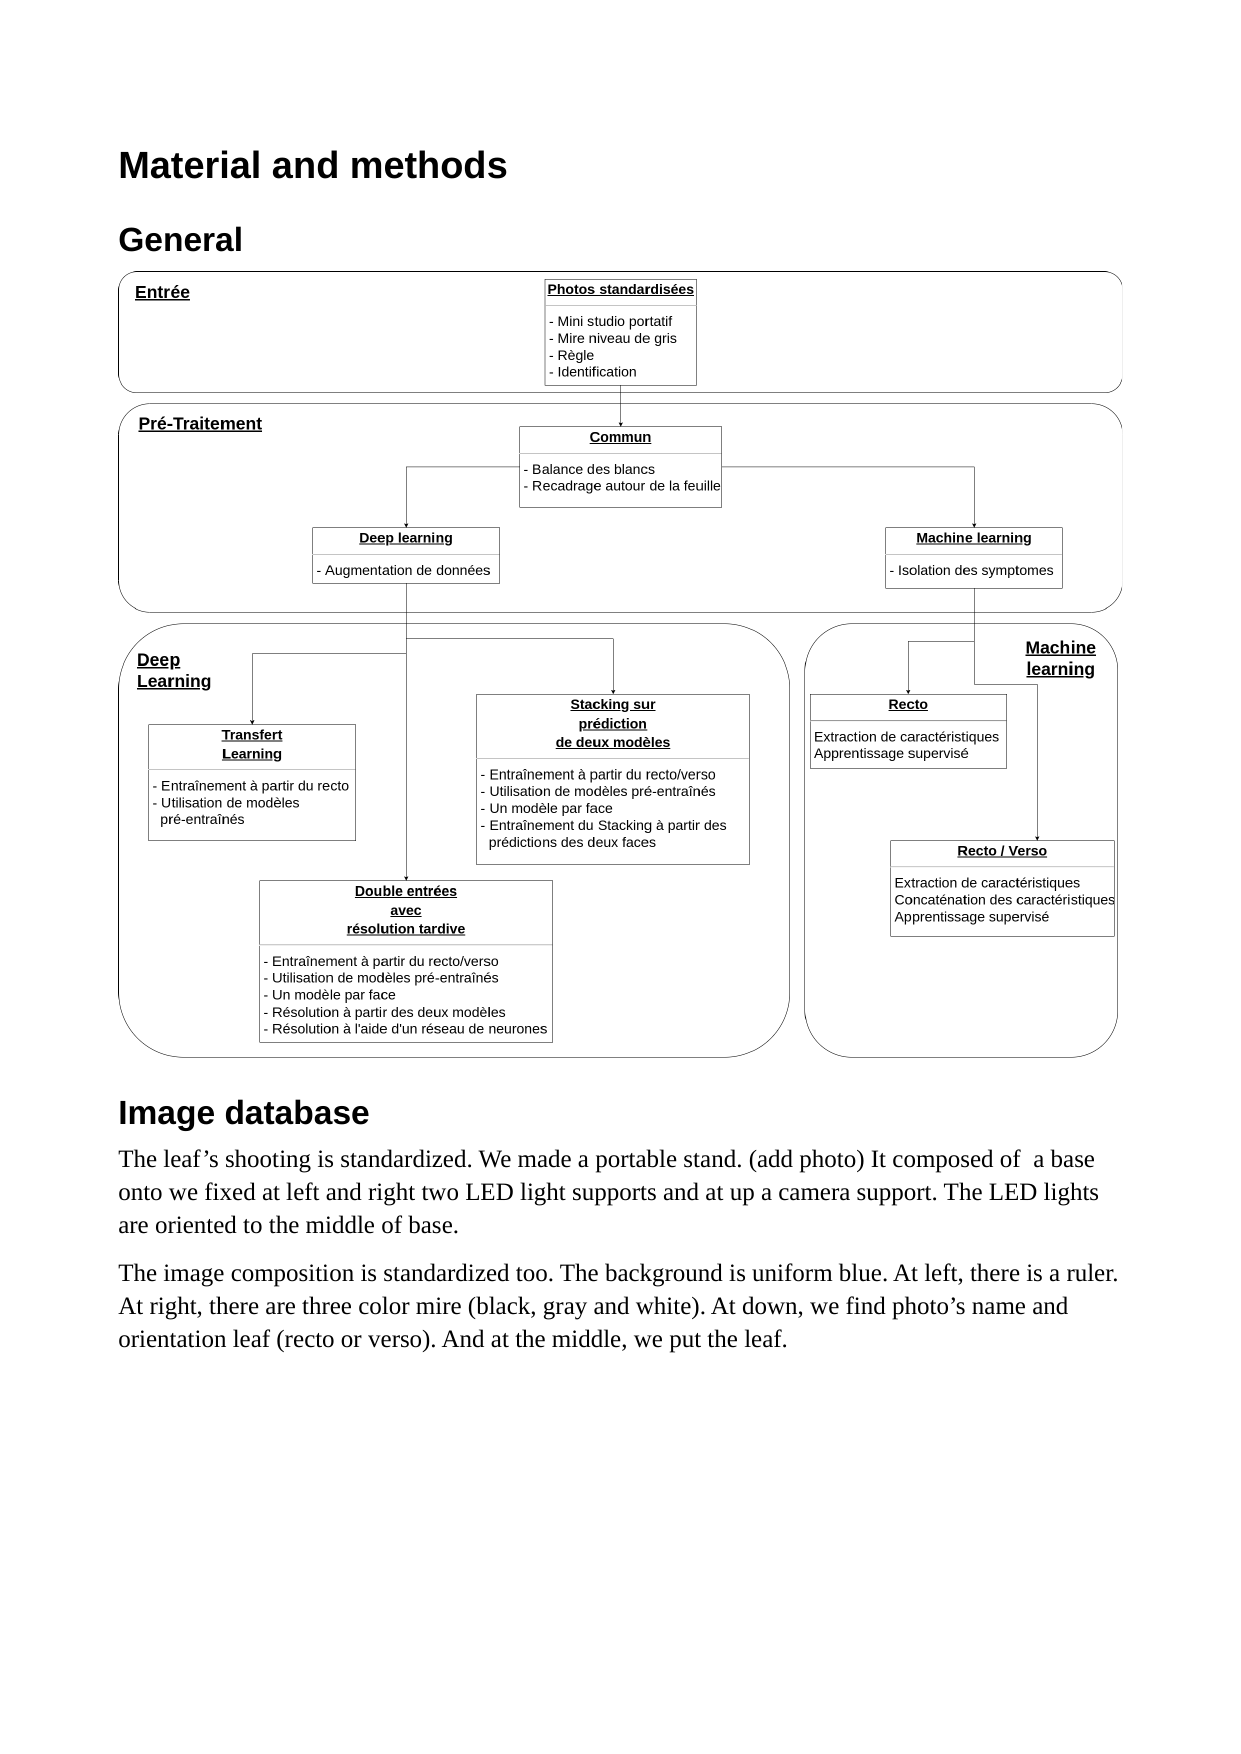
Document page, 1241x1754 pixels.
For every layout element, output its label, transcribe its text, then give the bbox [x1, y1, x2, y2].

text The image composition is standardized too. The background is uniform blue. At left, there is a ruler. At right, there are three color mire (black, gray and white). At down, we find photo’s name and orientation leaf (recto or verso). And at the middle, we put the leaf. [118, 1258, 1122, 1353]
picture [118, 271, 1123, 1058]
subtitle General [118, 220, 1122, 259]
subtitle Material and methods [118, 143, 1122, 187]
subtitle Image database [118, 1093, 1122, 1132]
text The leaf’s shooting is standardized. We made a portable stand. (add photo) It composed of a base onto we fixed at left and right two LED light supports and at up a camera support. The LED lights are oriented to the middle of base. [118, 1144, 1122, 1239]
